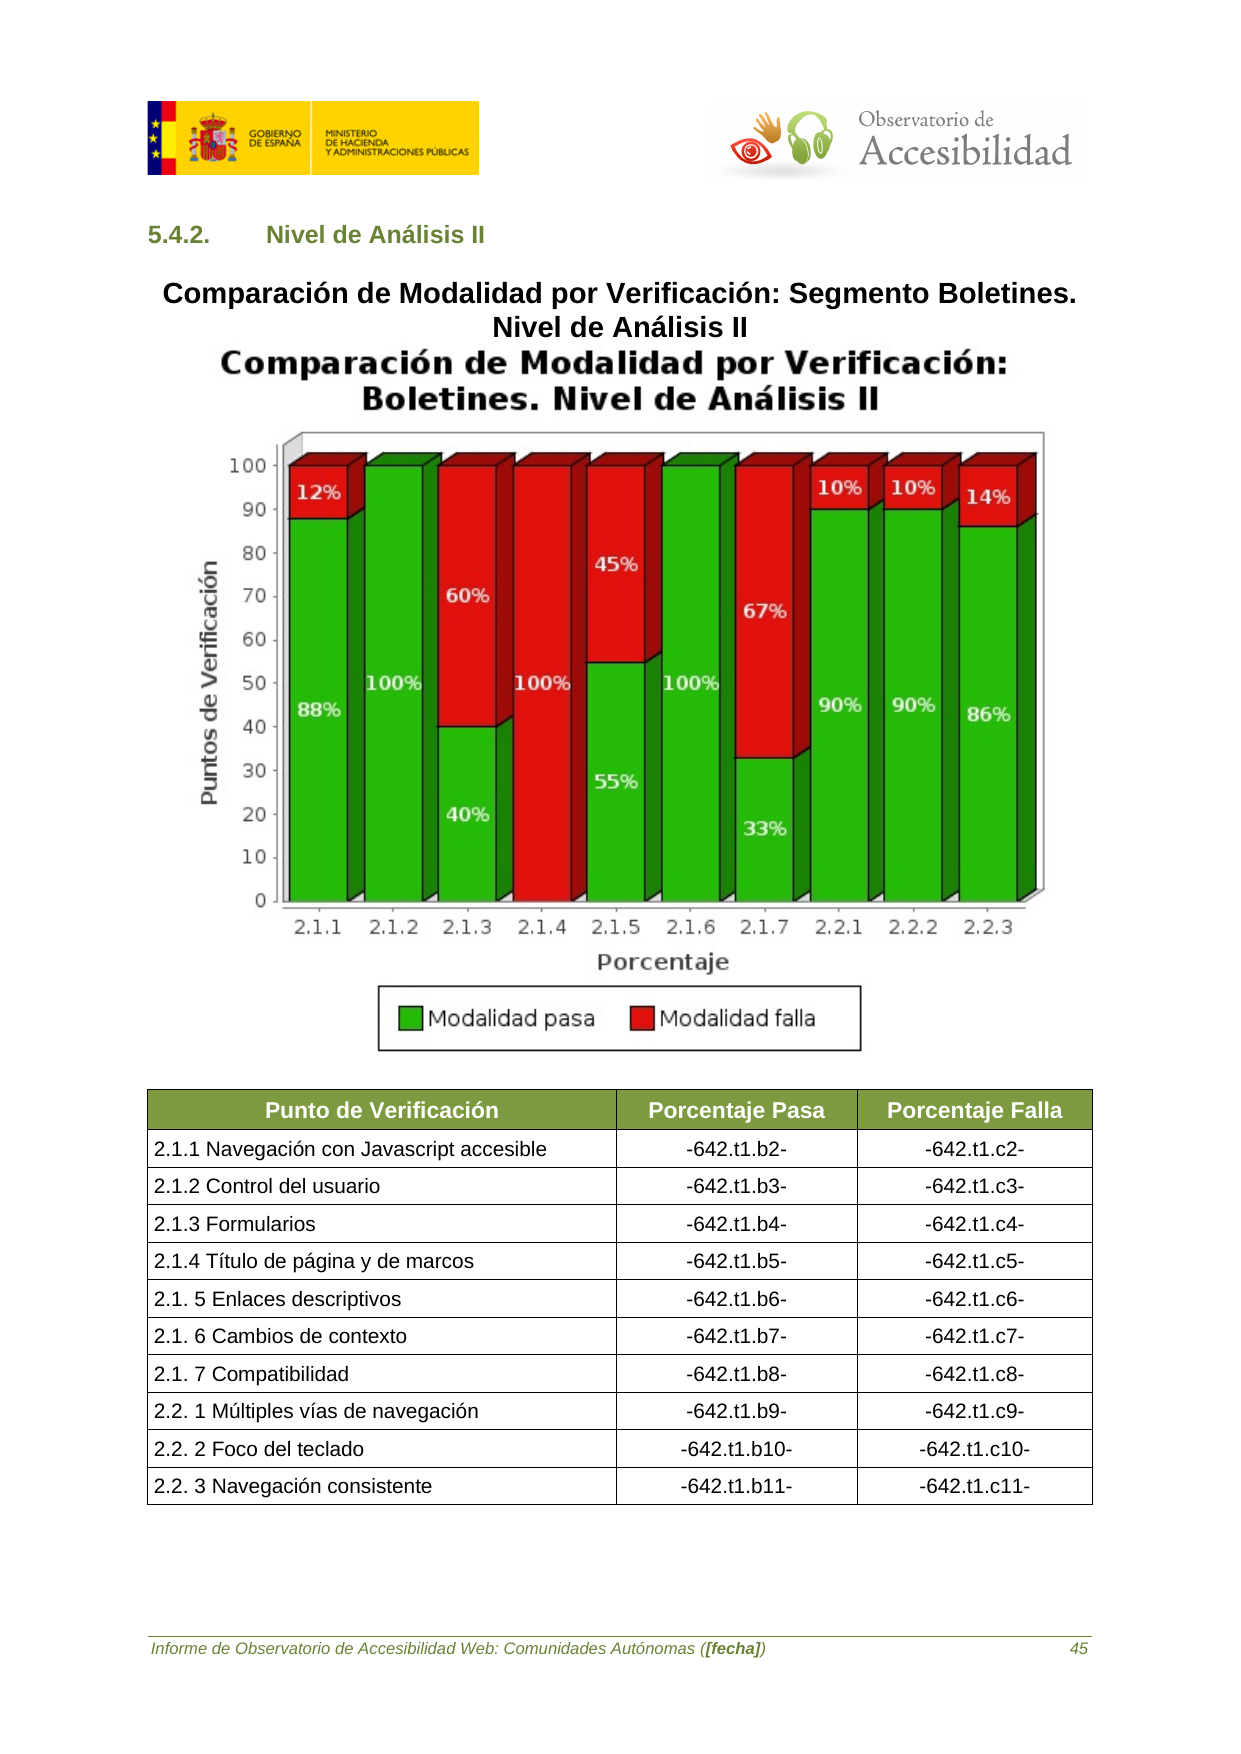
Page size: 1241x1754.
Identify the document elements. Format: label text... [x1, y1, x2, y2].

table_cell 2.1.1 Navegación con Javascript accesible [148, 1130, 616, 1167]
table_cell 2.1.2 Control del usuario [148, 1168, 616, 1204]
table_cell -642.t1.c3- [858, 1168, 1092, 1204]
table_cell -642.t1.b9- [617, 1393, 857, 1429]
table_cell -642.t1.b4- [617, 1205, 857, 1242]
table_cell 2.1. 5 Enlaces descriptivos [148, 1280, 616, 1317]
table_cell 2.2. 2 Foco del teclado [148, 1430, 616, 1467]
table_cell 2.2. 1 Múltiples vías de navegación [148, 1393, 616, 1429]
table_cell -642.t1.b5- [617, 1243, 857, 1279]
table_cell -642.t1.c10- [858, 1430, 1092, 1467]
table_cell -642.t1.b6- [617, 1280, 857, 1317]
table_cell -642.t1.c8- [858, 1355, 1092, 1392]
table_cell 2.1.4 Título de página y de marcos [148, 1243, 616, 1279]
table_cell -642.t1.b2- [617, 1130, 857, 1167]
table_cell 2.1.3 Formularios [148, 1205, 616, 1242]
table_cell -642.t1.b10- [617, 1430, 857, 1467]
table_cell 2.1. 7 Compatibilidad [148, 1355, 616, 1392]
table_cell -642.t1.b8- [617, 1355, 857, 1392]
table_header Porcentaje Falla [858, 1090, 1092, 1129]
subtitle Nivel de Análisis II [148, 220, 1092, 248]
table_cell 2.2. 3 Navegación consistente [148, 1468, 616, 1504]
table_cell -642.t1.b7- [617, 1318, 857, 1354]
table_cell 2.1. 6 Cambios de contexto [148, 1318, 616, 1354]
table_cell -642.t1.b3- [617, 1168, 857, 1204]
table_header Punto de Verificación [148, 1090, 616, 1129]
picture [147, 101, 479, 175]
text Comparación de Modalidad por Verificación: Segmento Boletines. Nivel de Análisis II [148, 276, 1092, 343]
table_cell -642.t1.c2- [858, 1130, 1092, 1167]
picture [178, 343, 1062, 1053]
picture [710, 102, 1086, 185]
table_cell -642.t1.c5- [858, 1243, 1092, 1279]
table_cell -642.t1.c6- [858, 1280, 1092, 1317]
table_header Porcentaje Pasa [617, 1090, 857, 1129]
table_cell -642.t1.c7- [858, 1318, 1092, 1354]
table_cell -642.t1.c9- [858, 1393, 1092, 1429]
table_cell -642.t1.c11- [858, 1468, 1092, 1504]
table_cell -642.t1.c4- [858, 1205, 1092, 1242]
table_cell -642.t1.b11- [617, 1468, 857, 1504]
